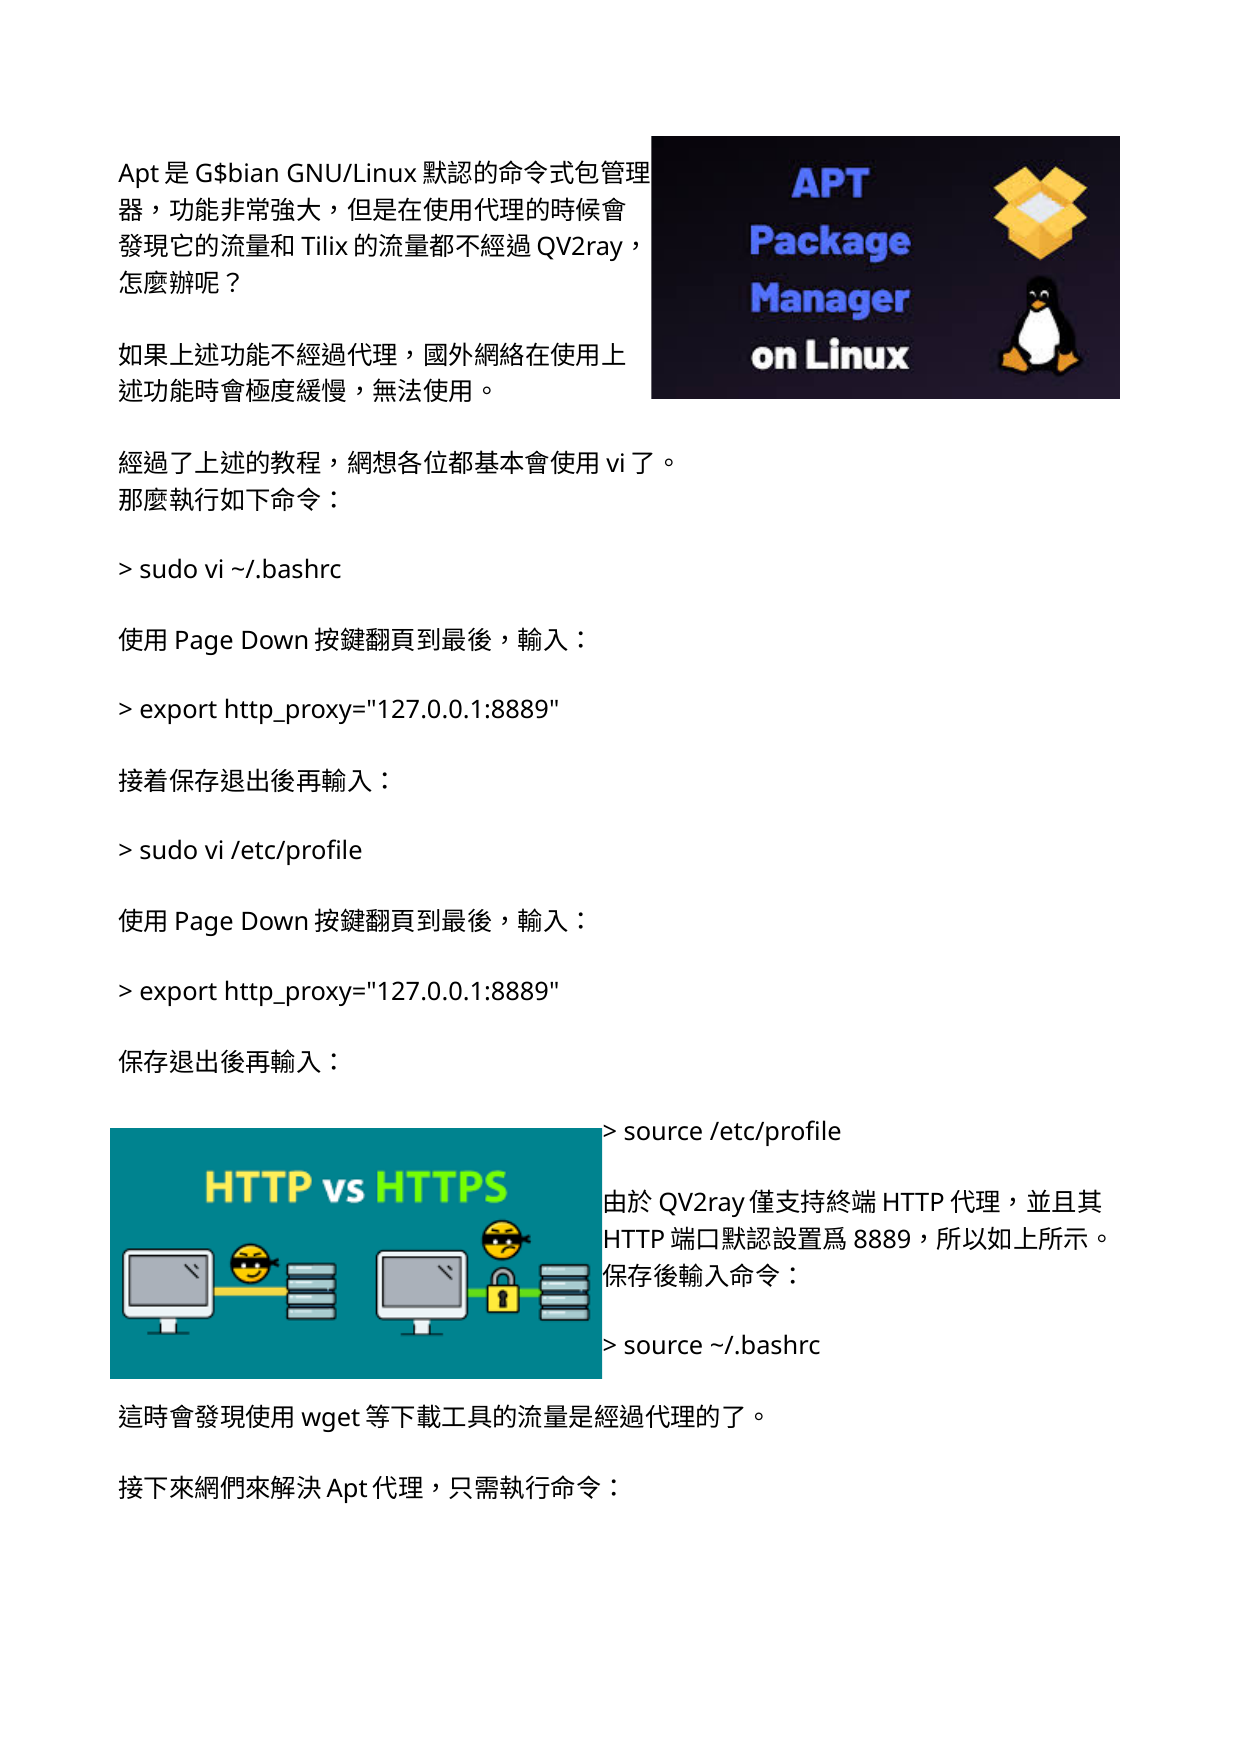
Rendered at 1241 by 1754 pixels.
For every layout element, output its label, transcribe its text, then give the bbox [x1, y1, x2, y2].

text 接下來網們來解決Apt代理，只需執行命令： [118, 1468, 1122, 1505]
text > source /etc/profile [118, 1113, 1122, 1148]
text 這時會發現使用wget等下載工具的流量是經過代理的了。 [118, 1397, 1122, 1433]
text 使用Page Down按鍵翻頁到最後，輸入： [118, 620, 1122, 657]
text 保存後輸入命令： [603, 1256, 1122, 1293]
text > export http_proxy="127.0.0.1:8889" [118, 692, 1122, 726]
text Apt是G$bian GNU/Linux默認的命令式包管理器，功能非常強大，但是在使用代理的時候會發現它的流量和Tilix的流量都不經過QV2ray，怎麼辦呢？ [118, 153, 651, 300]
text 如果上述功能不經過代理，國外網絡在使用上述功能時會極度緩慢，無法使用。 [118, 334, 1122, 408]
text > source ~/.bashrc [603, 1327, 1122, 1362]
picture [110, 1128, 603, 1379]
text 接着保存退出後再輸入： [118, 761, 1122, 797]
text 那麼執行如下命令： [118, 479, 1122, 516]
text 由於QV2ray僅支持終端HTTP代理，並且其HTTP端口默認設置爲8889，所以如上所示。 [603, 1182, 1122, 1256]
text > sudo vi ~/.bashrc [118, 551, 1122, 586]
picture [651, 136, 1120, 399]
text 保存退出後再輸入： [118, 1042, 1122, 1079]
text 經過了上述的教程，網想各位都基本會使用vi了。 [118, 443, 1122, 479]
text 使用Page Down按鍵翻頁到最後，輸入： [118, 901, 1122, 938]
text > export http_proxy="127.0.0.1:8889" [118, 973, 1122, 1007]
text > sudo vi /etc/profile [118, 832, 1122, 867]
